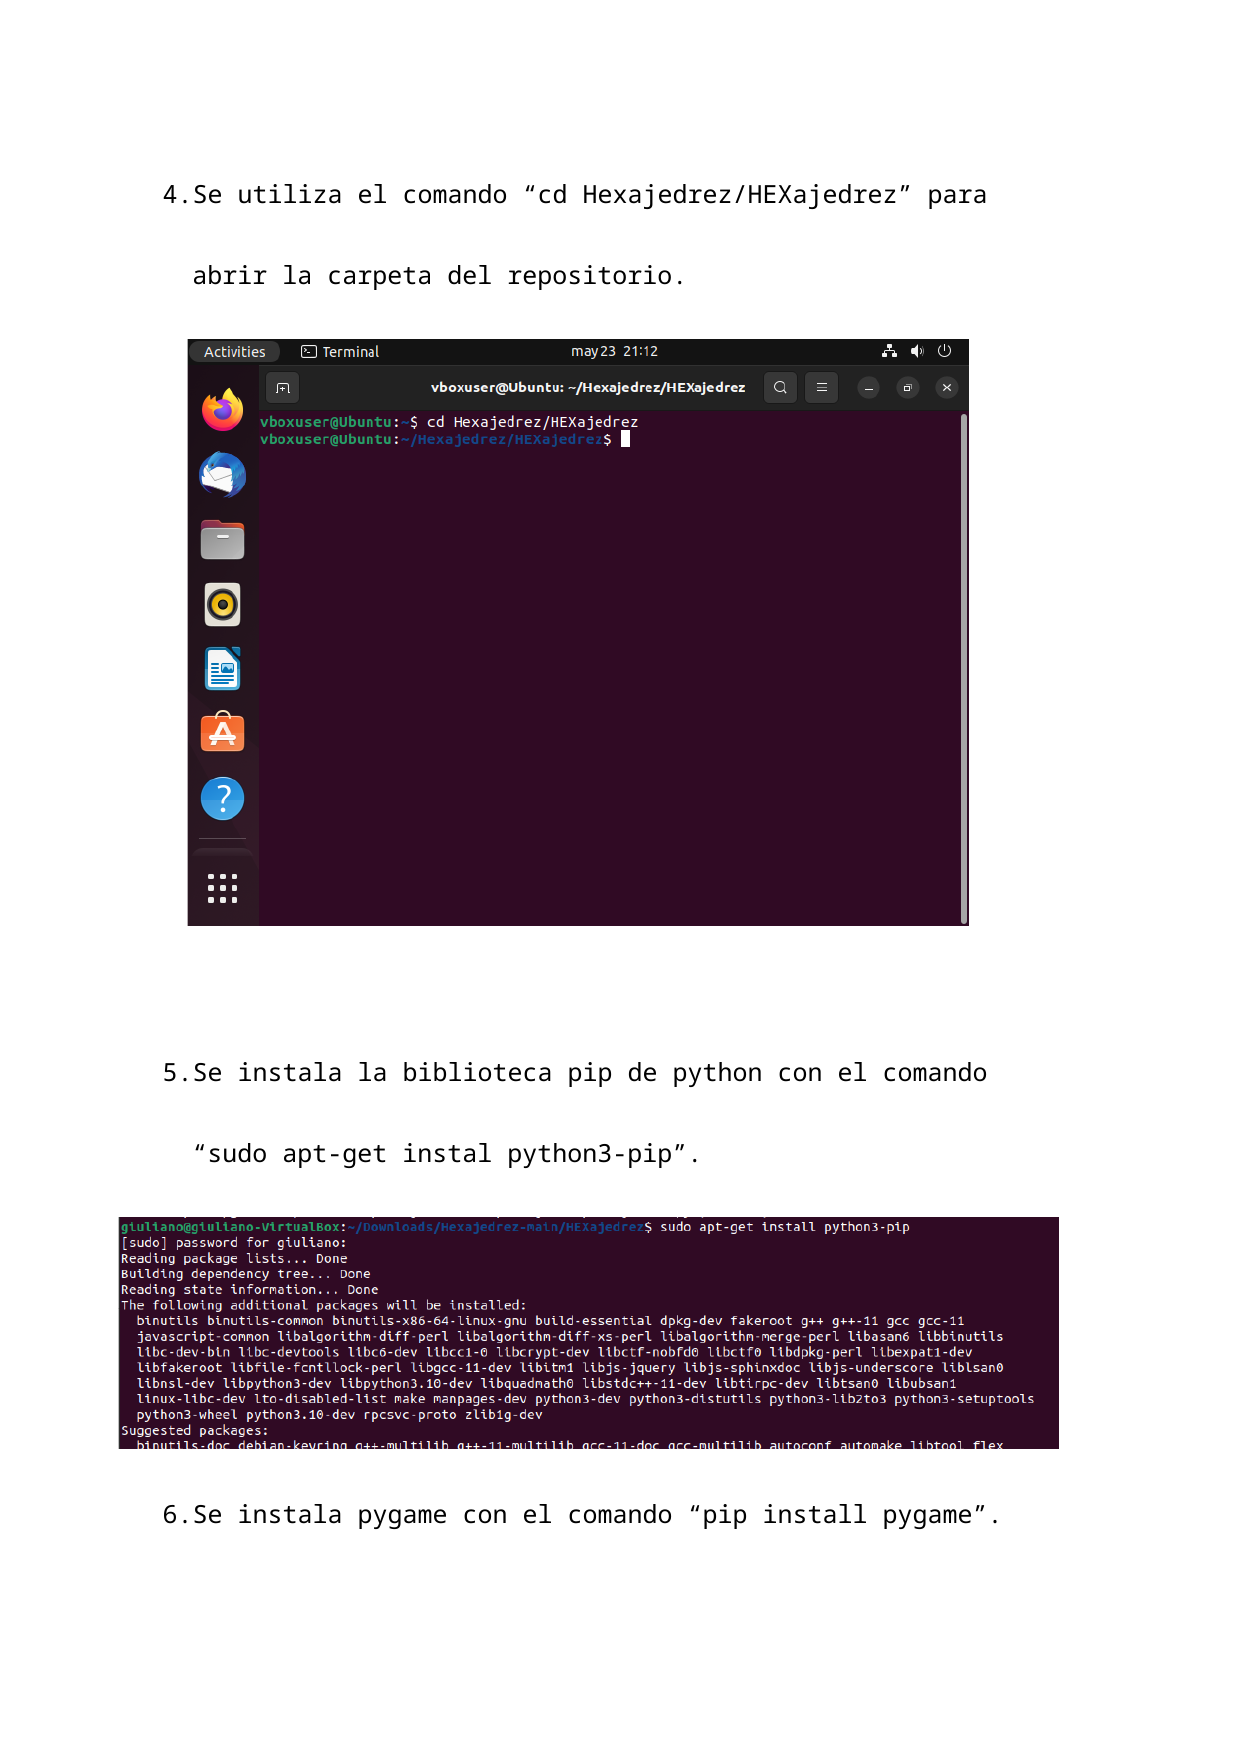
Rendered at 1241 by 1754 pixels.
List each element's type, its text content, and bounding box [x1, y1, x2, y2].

list Se instala la biblioteca pip de python con el comando “sudo apt-get instal python3-pip”. [162, 1054, 1038, 1170]
picture [118, 1217, 1059, 1449]
list Se instala pygame con el comando “pip install pygame”. [162, 1497, 1038, 1531]
picture [187, 339, 969, 926]
list Se utiliza el comando “cd Hexajedrez/HEXajedrez” para abrir la carpeta del repositorio. [162, 176, 1038, 292]
